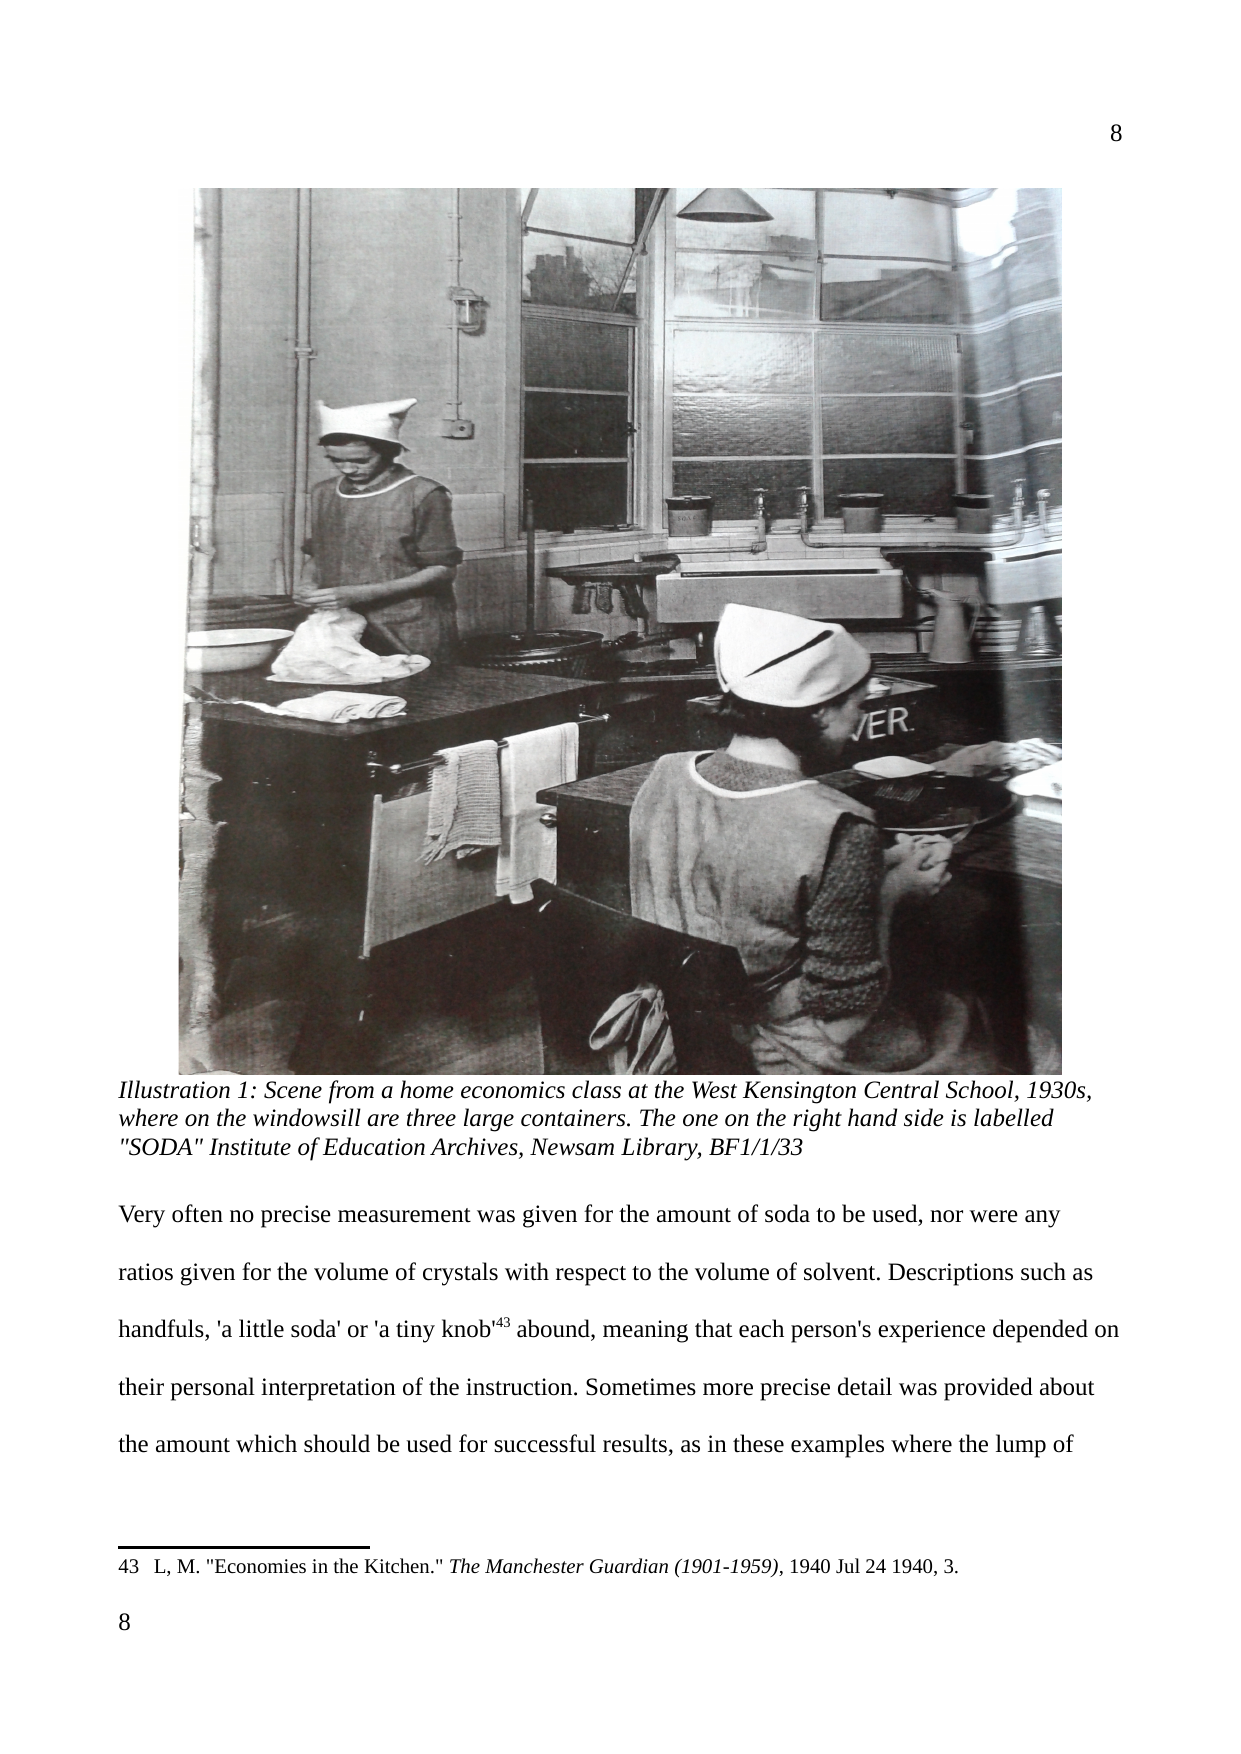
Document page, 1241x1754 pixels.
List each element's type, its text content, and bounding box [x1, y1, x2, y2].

text Very often no precise measurement was given for the amount of soda to be used, nor were any ratios given for the volume of crystals with respect to the volume of solvent. Descriptions such as handfuls, 'a little soda' or 'a tiny knob' abound, meaning that each person's experience depended on their personal interpretation of the instruction. Sometimes more precise detail was provided about the amount which should be used for successful results, as in these examples where the lump of [118, 1170, 1122, 1458]
text Illustration 1: Scene from a home economics class at the West Kensington Central School, 1930s, where on the windowsill are three large containers. The one on the right hand side is labelled "SODA" Institute of Education Archives, Newsam Library, BF1/1/33 [118, 189, 1122, 1161]
text L, M. "Economies in the Kitchen." The Manchester Guardian (1901-1959), 1940 Jul 24 1940, 3. [118, 1553, 1122, 1578]
picture [178, 188, 1062, 1075]
